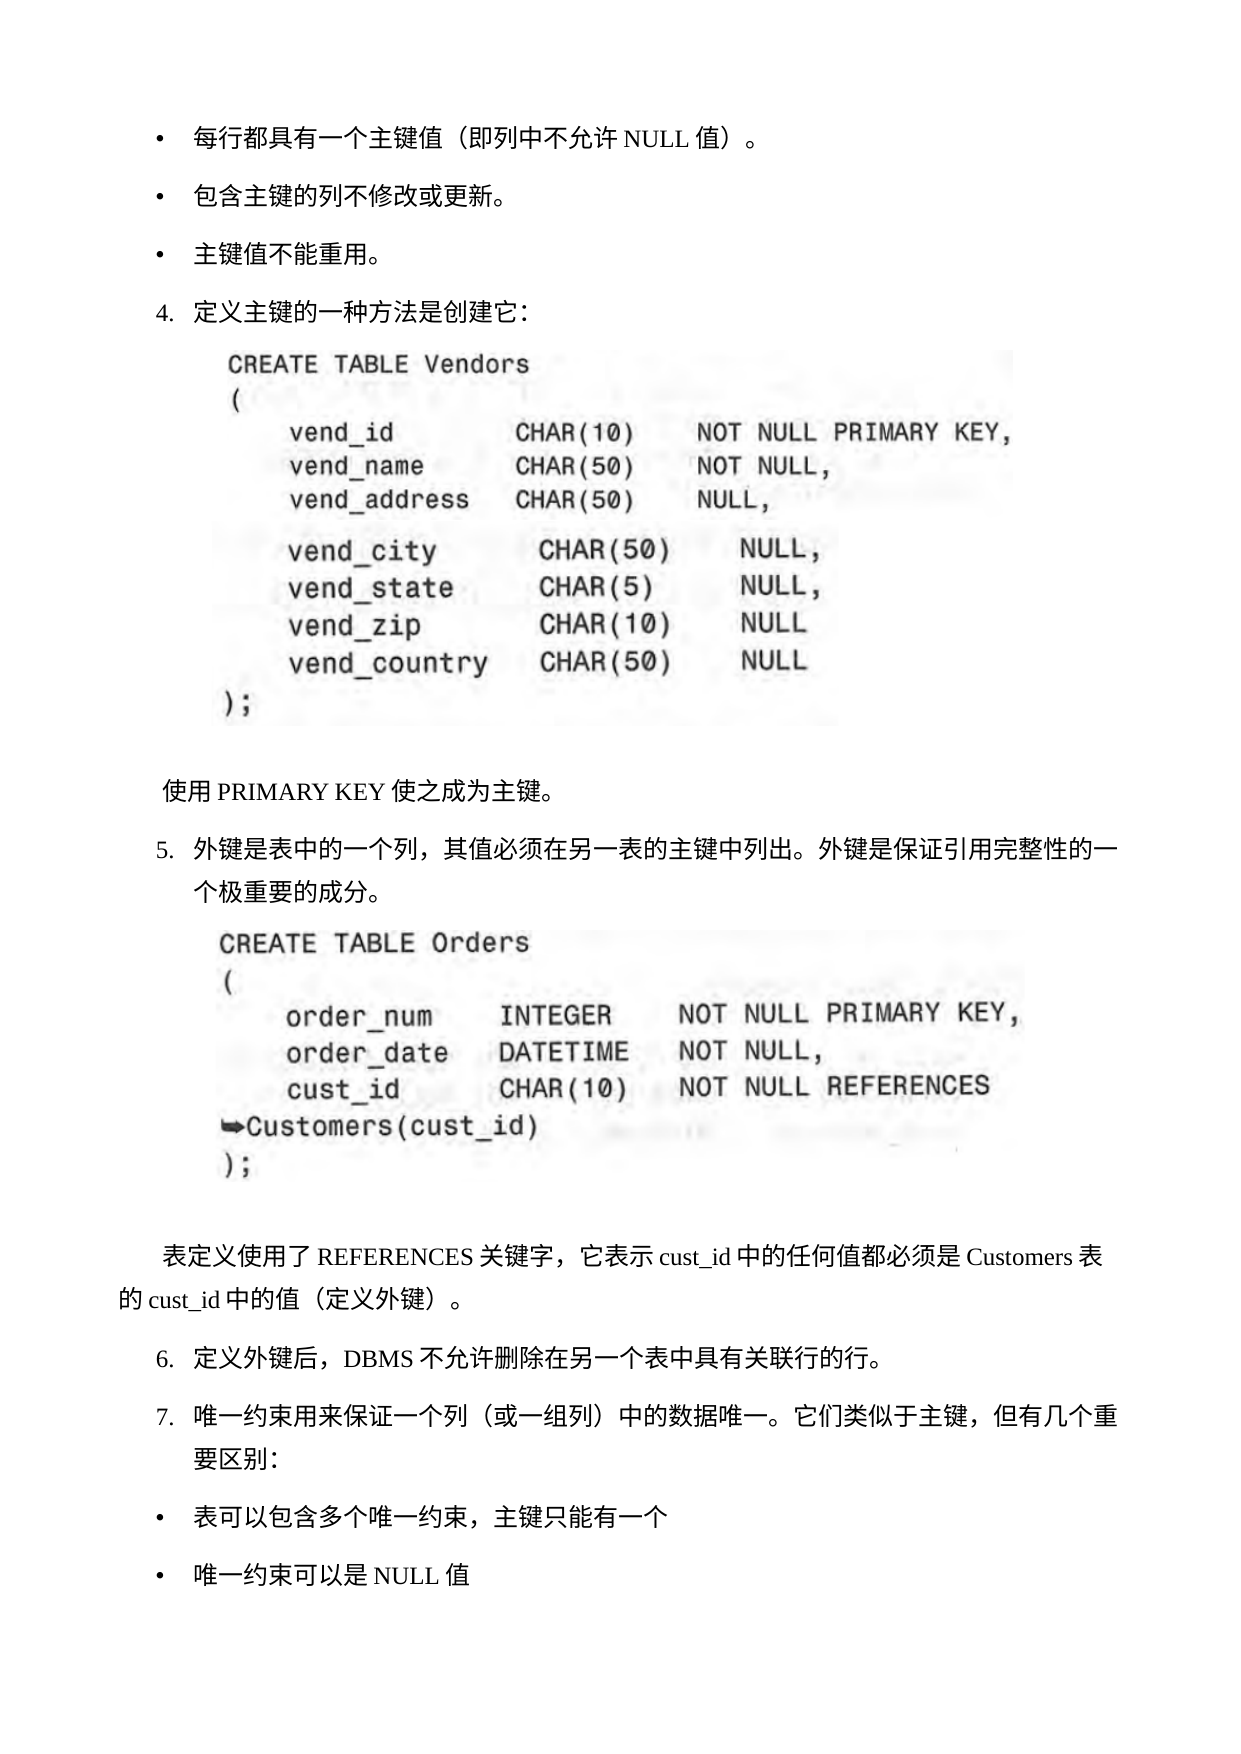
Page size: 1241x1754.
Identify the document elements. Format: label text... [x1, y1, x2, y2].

list 主键值不能重用。 [156, 234, 1122, 270]
list 定义主键的一种方法是创建它： [156, 292, 1122, 328]
picture [211, 521, 839, 726]
picture [215, 930, 1025, 1182]
list 表可以包含多个唯一约束，主键只能有一个 [156, 1497, 1122, 1534]
text 表定义使用了REFERENCES关键字，它表示cust_id中的任何值都必须是Customers表的cust_id中的值（定义外键）。 [118, 1237, 1122, 1316]
list 每行都具有一个主键值（即列中不允许NULL值）。 [156, 118, 1122, 154]
picture [227, 350, 1013, 520]
list 定义外键后，DBMS不允许删除在另一个表中具有关联行的行。 [156, 1338, 1122, 1374]
list 包含主键的列不修改或更新。 [156, 176, 1122, 212]
list 唯一约束可以是NULL值 [156, 1556, 1122, 1592]
text 使用PRIMARY KEY 使之成为主键。 [118, 771, 1122, 807]
list 外键是表中的一个列，其值必须在另一表的主键中列出。外键是保证引用完整性的一个极重要的成分。 [156, 829, 1122, 909]
list 唯一约束用来保证一个列（或一组列）中的数据唯一。它们类似于主键，但有几个重要区别： [156, 1396, 1122, 1476]
